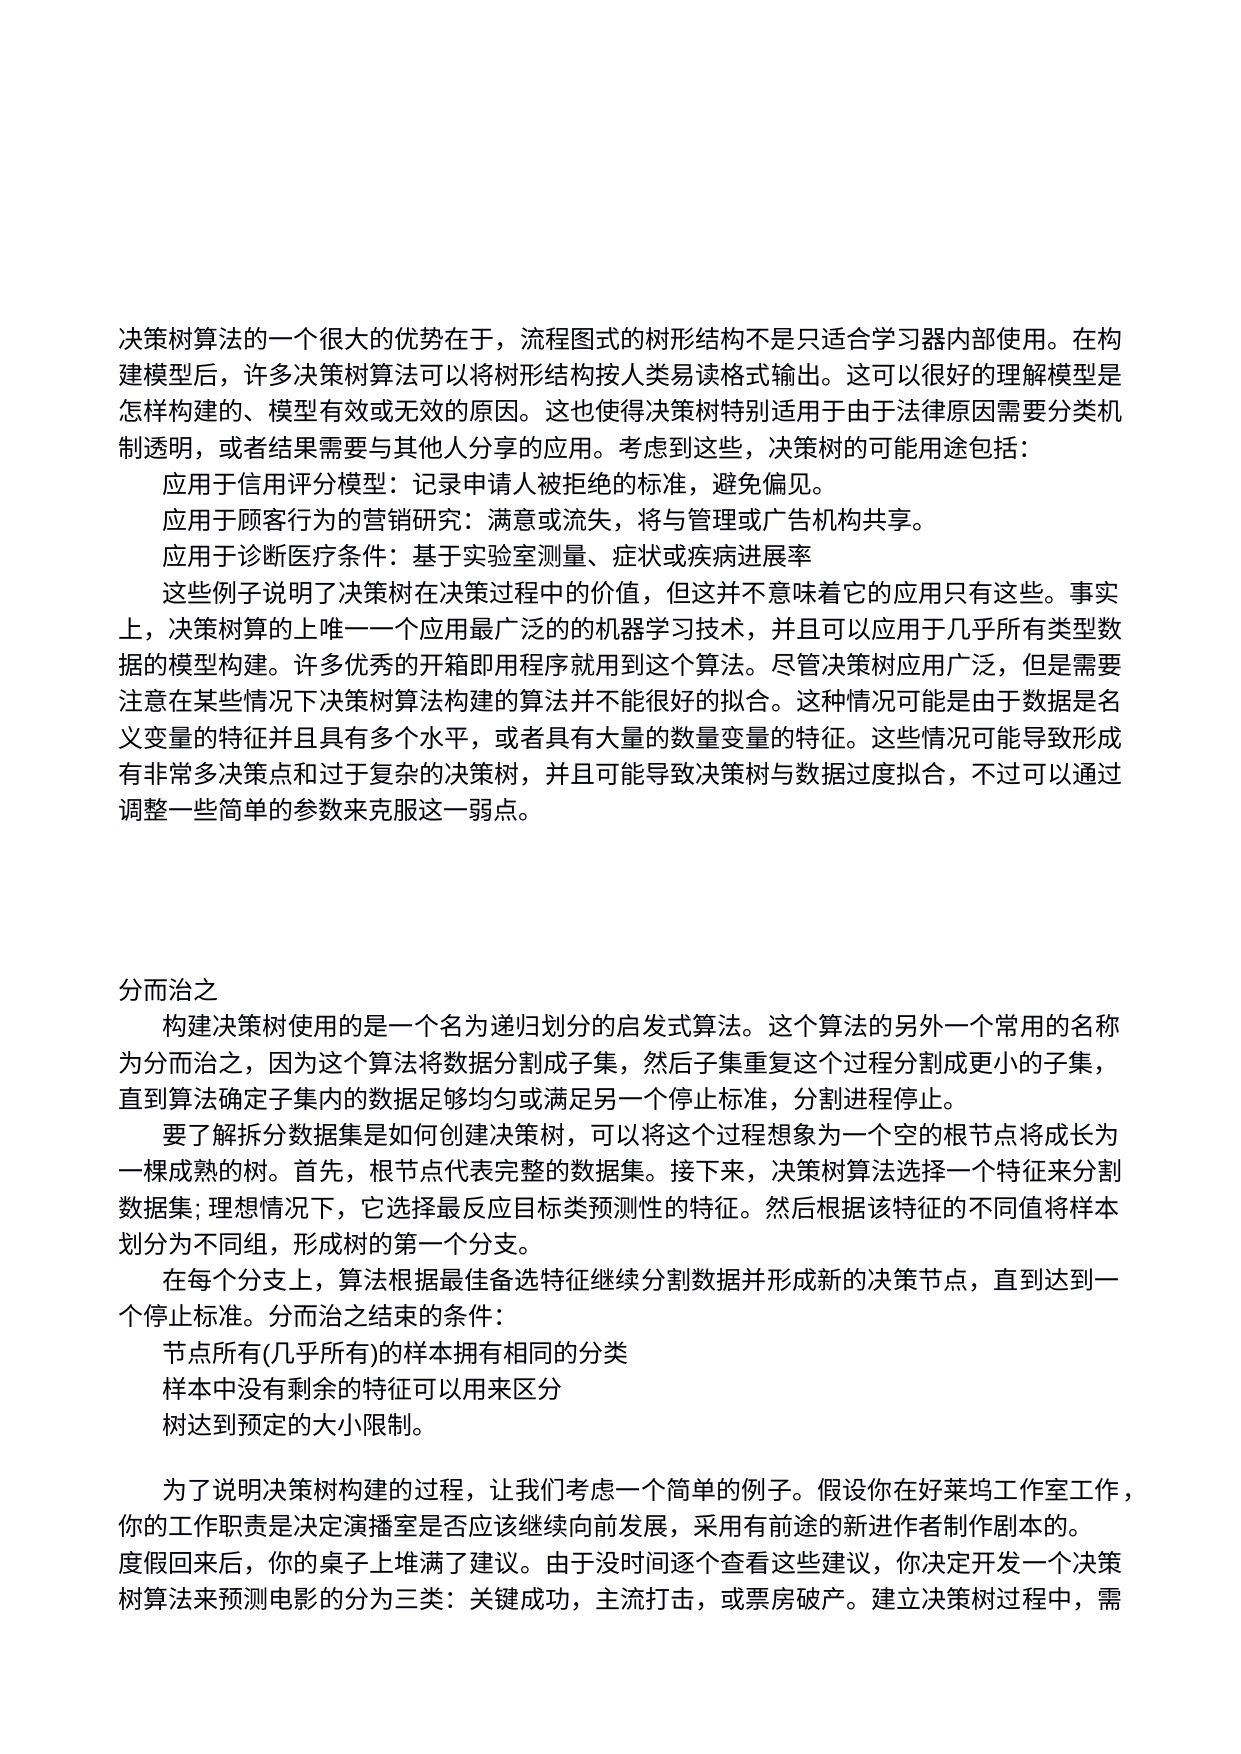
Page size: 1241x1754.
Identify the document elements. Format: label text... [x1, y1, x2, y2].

text 要了解拆分数据集是如何创建决策树，可以将这个过程想象为一个空的根节点将成长为一棵成熟的树。首先，根节点代表完整的数据集。接下来，决策树算法选择一个特征来分割数据集; 理想情况下，它选择最反应目标类预测性的特征。然后根据该特征的不同值将样本划分为不同组，形成树的第一个分支。 [118, 1116, 1122, 1261]
text 分而治之 [118, 971, 1122, 1007]
text 节点所有(几乎所有)的样本拥有相同的分类 [118, 1333, 1122, 1369]
text 应用于诊断医疗条件：基于实验室测量、症状或疾病进展率 [118, 537, 1122, 573]
text 为了说明决策树构建的过程，让我们考虑一个简单的例子。假设你在好莱坞工作室工作，你的工作职责是决定演播室是否应该继续向前发展，采用有前途的新进作者制作剧本的。 [118, 1471, 1122, 1543]
text 应用于信用评分模型：记录申请人被拒绝的标准，避免偏见。 [118, 464, 1122, 501]
text 构建决策树使用的是一个名为递归划分的启发式算法。这个算法的另外一个常用的名称为分而治之，因为这个算法将数据分割成子集，然后子集重复这个过程分割成更小的子集， [118, 1007, 1122, 1079]
text 样本中没有剩余的特征可以用来区分 [118, 1369, 1122, 1406]
text 度假回来后，你的桌子上堆满了建议。由于没时间逐个查看这些建议，你决定开发一个决策树算法来预测电影的分为三类：关键成功，主流打击，或票房破产。建立决策树过程中，需 [118, 1543, 1122, 1616]
text 应用于顾客行为的营销研究：满意或流失，将与管理或广告机构共享。 [118, 501, 1122, 537]
text 直到算法确定子集内的数据足够均匀或满足另一个停止标准，分割进程停止。 [118, 1079, 1122, 1116]
text 这些例子说明了决策树在决策过程中的价值，但这并不意味着它的应用只有这些。事实上，决策树算的上唯一一个应用最广泛的的机器学习技术，并且可以应用于几乎所有类型数据的模型构建。许多优秀的开箱即用程序就用到这个算法。尽管决策树应用广泛，但是需要注意在某些情况下决策树算法构建的算法并不能很好的拟合。这种情况可能是由于数据是名义变量的特征并且具有多个水平，或者具有大量的数量变量的特征。这些情况可能导致形成有非常多决策点和过于复杂的决策树，并且可能导致决策树与数据过度拟合，不过可以通过调整一些简单的参数来克服这一弱点。 [118, 573, 1122, 827]
text 决策树算法的一个很大的优势在于，流程图式的树形结构不是只适合学习器内部使用。在构建模型后，许多决策树算法可以将树形结构按人类易读格式输出。这可以很好的理解模型是怎样构建的、模型有效或无效的原因。这也使得决策树特别适用于由于法律原因需要分类机制透明，或者结果需要与其他人分享的应用。考虑到这些，决策树的可能用途包括： [118, 319, 1122, 464]
text 树达到预定的大小限制。 [118, 1406, 1122, 1442]
text 在每个分支上，算法根据最佳备选特征继续分割数据并形成新的决策节点，直到达到一个停止标准。分而治之结束的条件： [118, 1261, 1122, 1333]
